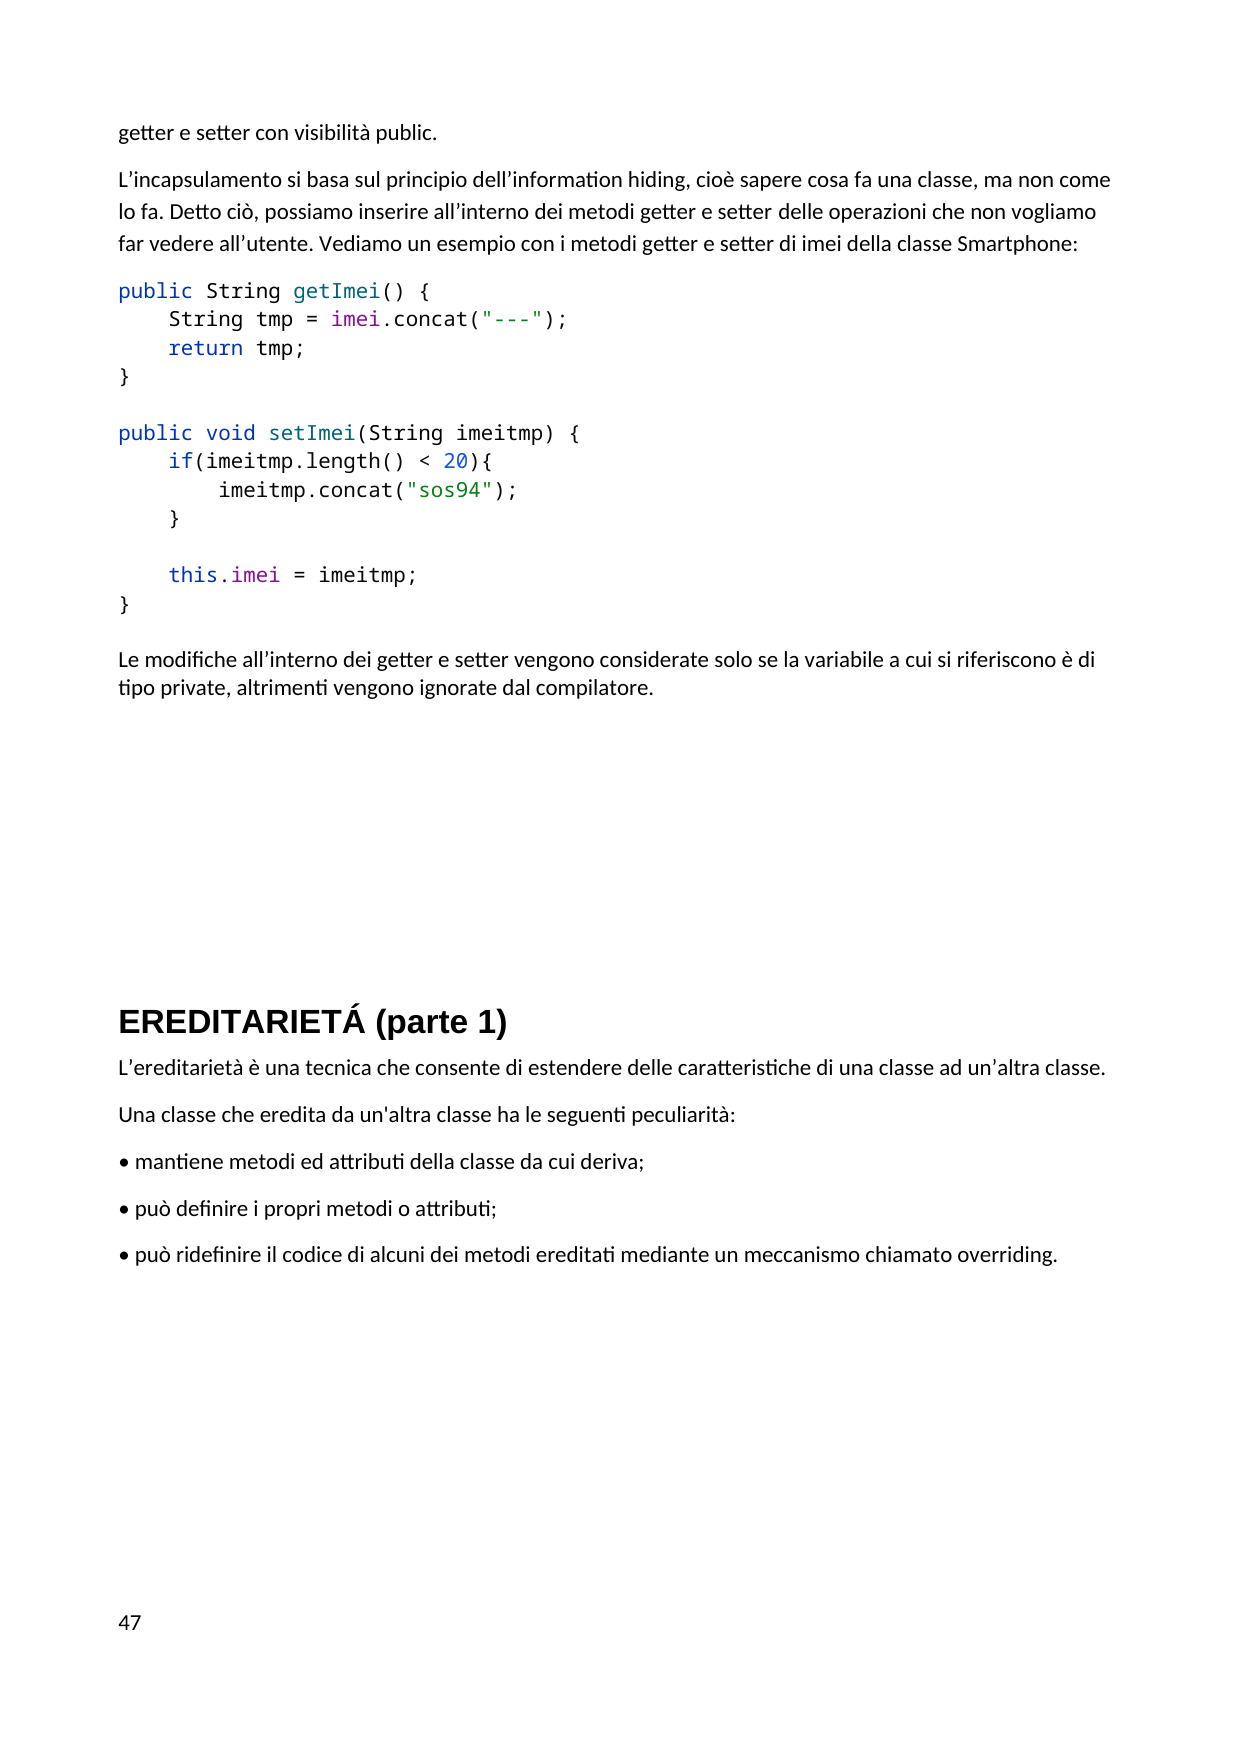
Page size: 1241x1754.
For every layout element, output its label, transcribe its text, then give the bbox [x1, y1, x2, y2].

subtitle EREDITARIETÁ (parte 1) [118, 1002, 1122, 1041]
text • può definire i propri metodi o attributi; [118, 1194, 1122, 1222]
text Le modifiche all’interno dei getter e setter vengono considerate solo se la variabile a cui si riferiscono è di tipo private, altrimenti vengono ignorate dal compilatore. [118, 645, 1122, 701]
text L’ereditarietà è una tecnica che consente di estendere delle caratteristiche di una classe ad un’altra classe. [118, 1053, 1122, 1082]
text • mantiene metodi ed attributi della classe da cui deriva; [118, 1147, 1122, 1175]
text L’incapsulamento si basa sul principio dell’information hiding, cioè sapere cosa fa una classe, ma non come lo fa. Detto ciò, possiamo inserire all’interno dei metodi getter e setter delle operazioni che non vogliamo far vedere all’utente. Vediamo un esempio con i metodi getter e setter di imei della classe Smartphone: [118, 165, 1122, 257]
text Una classe che eredita da un'altra classe ha le seguenti peculiarità: [118, 1100, 1122, 1128]
text • può ridefinire il codice di alcuni dei metodi ereditati mediante un meccanismo chiamato overriding. [118, 1241, 1122, 1269]
text public String getImei() { String tmp = imei.concat("---"); return tmp; } public void setImei(String imeitmp) { if(imeitmp.length() < 20){ imeitmp.concat("sos94"); } this.imei = imeitmp; } [118, 276, 1122, 617]
text getter e setter con visibilità public. [118, 118, 1122, 146]
